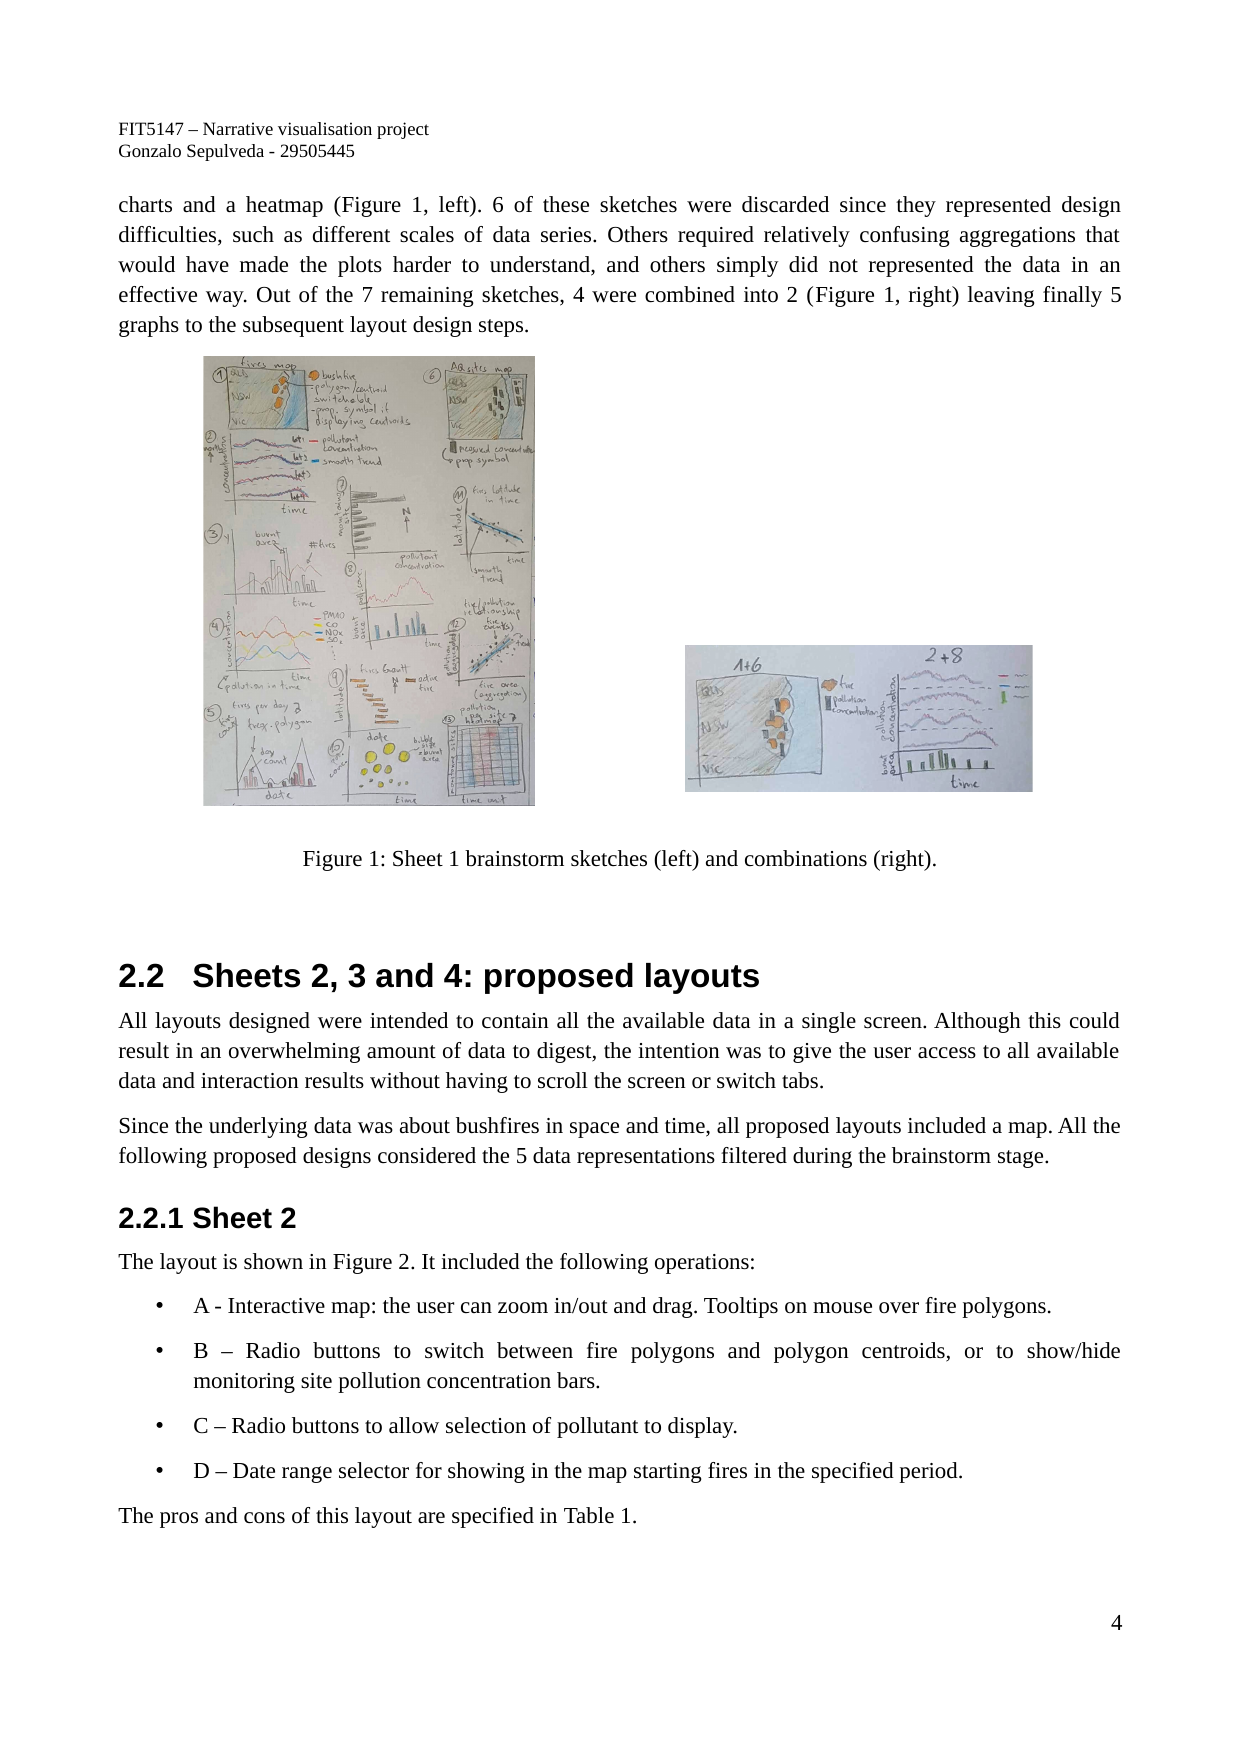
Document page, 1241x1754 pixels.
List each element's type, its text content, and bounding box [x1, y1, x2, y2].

table_header [620, 356, 1122, 832]
list A - Interactive map: the user can zoom in/out and drag. Tooltips on mouse over fire polygons. [156, 1292, 1122, 1319]
text charts and a heatmap (Figure 1, left). 6 of these sketches were discarded since they represented design difficulties, such as different scales of data series. Others required relatively confusing aggregations that would have made the plots harder to understand, and others simply did not represented the data in an effective way. Out of the 7 remaining sketches, 4 were combined into 2 (Figure 1, right) leaving finally 5 graphs to the subsequent layout design steps. [118, 191, 1122, 338]
text The layout is shown in Figure 2. It included the following operations: [118, 1248, 1122, 1274]
subtitle Sheets 2, 3 and 4: proposed layouts [118, 956, 1122, 994]
list D – Date range selector for showing in the map starting fires in the specified period. [156, 1457, 1122, 1483]
list C – Radio buttons to allow selection of pollutant to display. [156, 1412, 1122, 1439]
table_header [118, 356, 620, 832]
text Since the underlying data was about bushfires in space and time, all proposed layouts included a map. All the following proposed designs considered the 5 data representations filtered during the brainstorm stage. [118, 1112, 1122, 1168]
text All layouts designed were intended to contain all the available data in a single screen. Although this could result in an overwhelming amount of data to digest, the intention was to give the user access to all available data and interaction results without having to scroll the screen or switch tabs. [118, 1007, 1122, 1093]
table_cell Figure 1: Sheet 1 brainstorm sketches (left) and combinations (right). [118, 832, 1122, 883]
list B – Radio buttons to switch between fire polygons and polygon centroids, or to show/hide monitoring site pollution concentration bars. [156, 1337, 1122, 1394]
text The pros and cons of this layout are specified in Table 1. [118, 1502, 1122, 1528]
picture [203, 356, 535, 806]
picture [685, 645, 1033, 792]
subtitle Sheet 2 [118, 1201, 1122, 1235]
